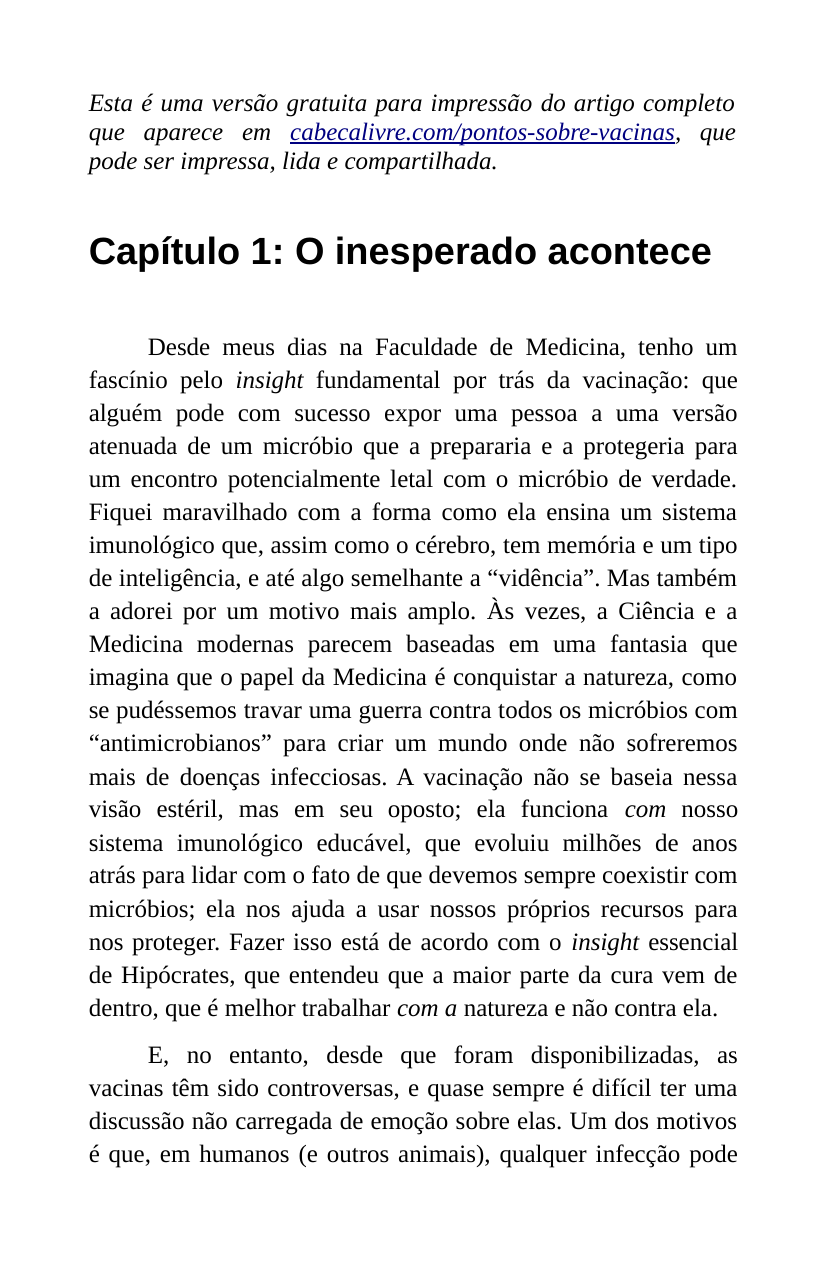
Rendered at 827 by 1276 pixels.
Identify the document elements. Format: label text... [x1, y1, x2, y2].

text E, no entanto, desde que foram disponibilizadas, as vacinas têm sido controversas, e quase sempre é difícil ter uma discussão não carregada de emoção sobre elas. Um dos motivos é que, em humanos (e outros animais), qualquer infecção pode [88, 1040, 738, 1168]
subtitle Capítulo 1: O inesperado acontece [88, 228, 738, 272]
text Desde meus dias na Faculdade de Medicina, tenho um fascínio pelo insight fundamental por trás da vacinação: que alguém pode com sucesso expor uma pessoa a uma versão atenuada de um micróbio que a prepararia e a protegeria para um encontro potencialmente letal com o micróbio de verdade. Fiquei maravilhado com a forma como ela ensina um sistema imunológico que, assim como o cérebro, tem memória e um tipo de inteligência, e até algo semelhante a “vidência”. Mas também a adorei por um motivo mais amplo. Às vezes, a Ciência e a Medicina modernas parecem baseadas em uma fantasia que imagina que o papel da Medicina é conquistar a natureza, como se pudéssemos travar uma guerra contra todos os micróbios com “antimicrobianos” para criar um mundo onde não sofreremos mais de doenças infecciosas. A vacinação não se baseia nessa visão estéril, mas em seu oposto; ela funciona com nosso sistema imunológico educável, que evoluiu milhões de anos atrás para lidar com o fato de que devemos sempre coexistir com micróbios; ela nos ajuda a usar nossos próprios recursos para nos proteger. Fazer isso está de acordo com o insight essencial de Hipócrates, que entendeu que a maior parte da cura vem de dentro, que é melhor trabalhar com a natureza e não contra ela. [88, 332, 738, 1021]
text Esta é uma versão gratuita para impressão do artigo completo que aparece em cabecalivre.com/pontos-sobre-vacinas, que pode ser impressa, lida e compartilhada. [88, 88, 738, 175]
